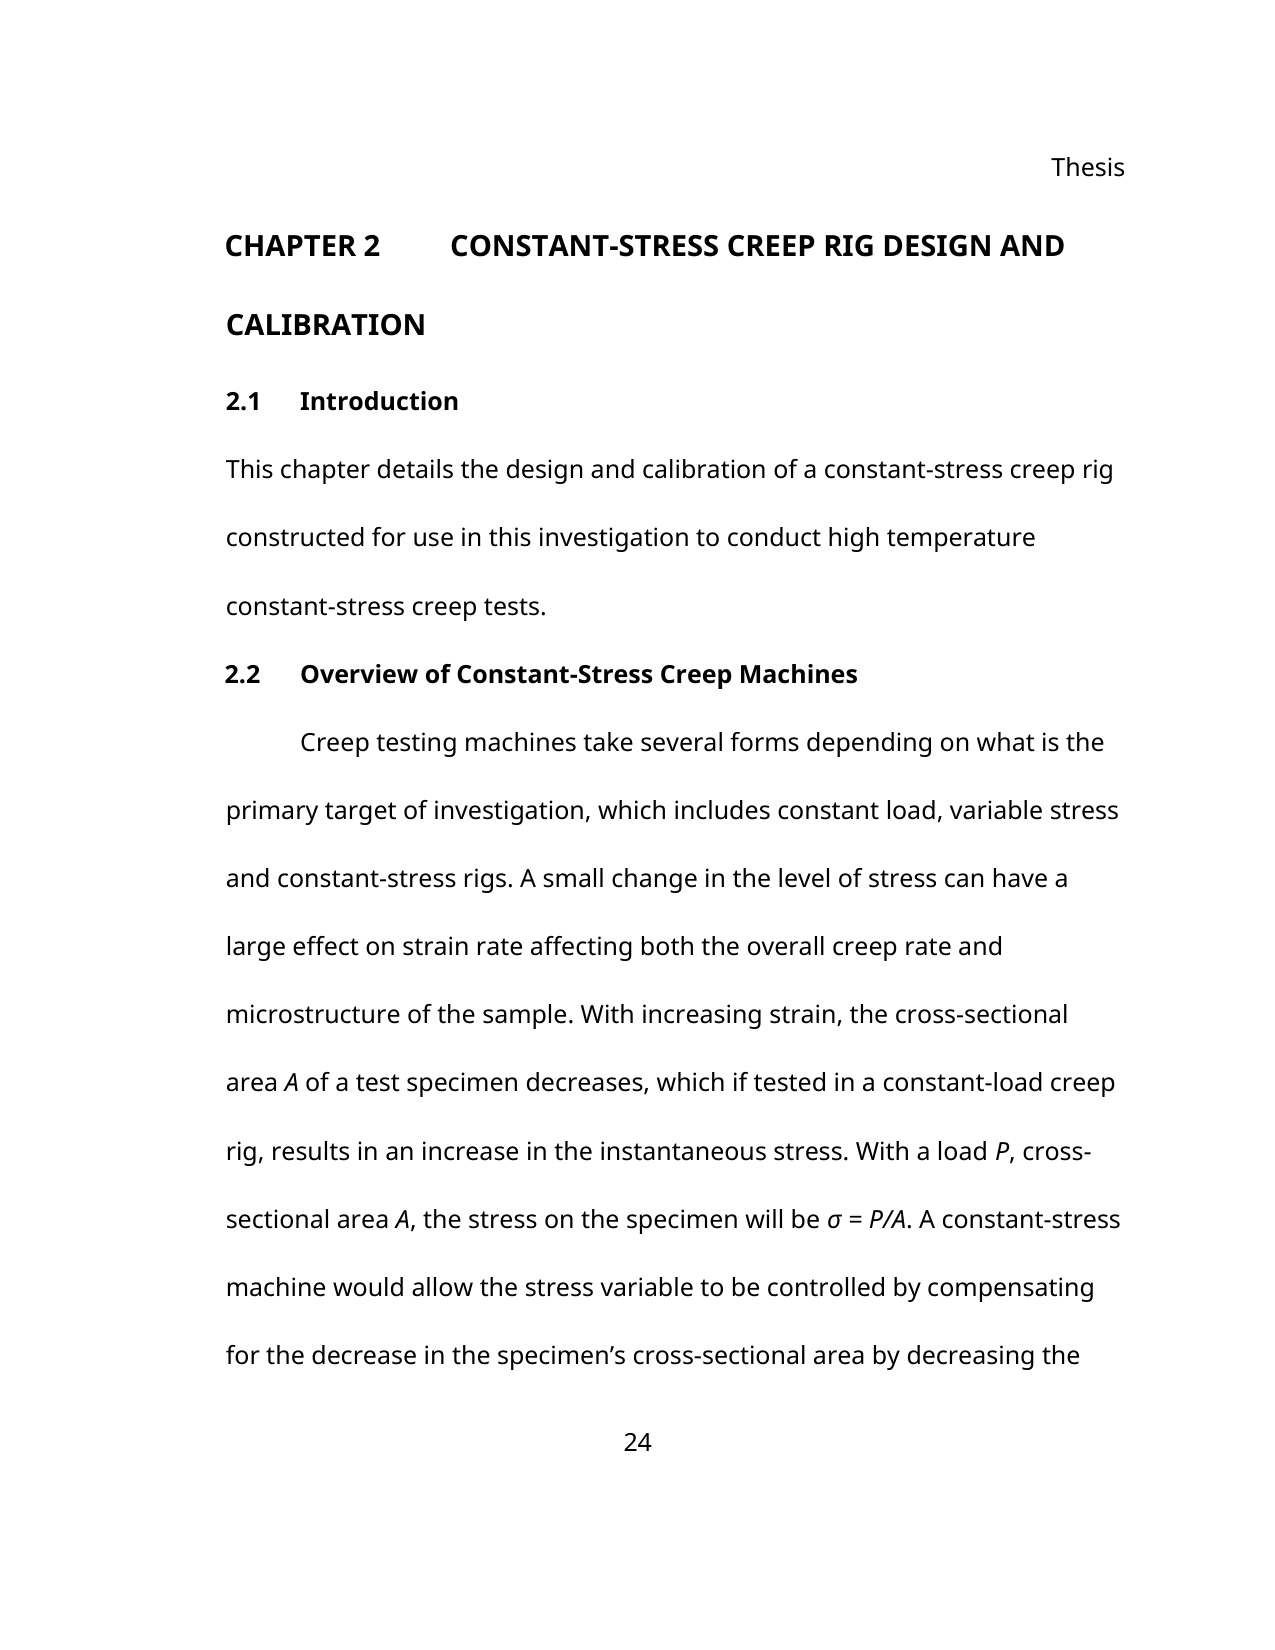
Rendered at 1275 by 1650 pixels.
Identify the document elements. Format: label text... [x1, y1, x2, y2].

text 2.1 Introduction [224, 384, 1125, 418]
text Creep testing machines take several forms depending on what is the primary target of investigation, which includes constant load, variable stress and constant-stress rigs. A small change in the level of stress can have a large effect on strain rate affecting both the overall creep rate and microstructure of the sample. With increasing strain, the cross-sectional area A of a test specimen decreases, which if tested in a constant-load creep rig, results in an increase in the instantaneous stress. With a load P, cross-sectional area A, the stress on the specimen will be σ = P/A. A constant-stress machine would allow the stress variable to be controlled by compensating for the decrease in the specimen’s cross-sectional area by decreasing the [224, 724, 1125, 1372]
text This chapter details the design and calibration of a constant-stress creep rig constructed for use in this investigation to conduct high temperature constant-stress creep tests. [224, 452, 1125, 622]
text 2.2 Overview of Constant-Stress Creep Machines [224, 656, 1125, 690]
text CHAPTER 2 CONSTANT-STRESS CREEP RIG DESIGN AND CALIBRATION [224, 225, 1125, 344]
